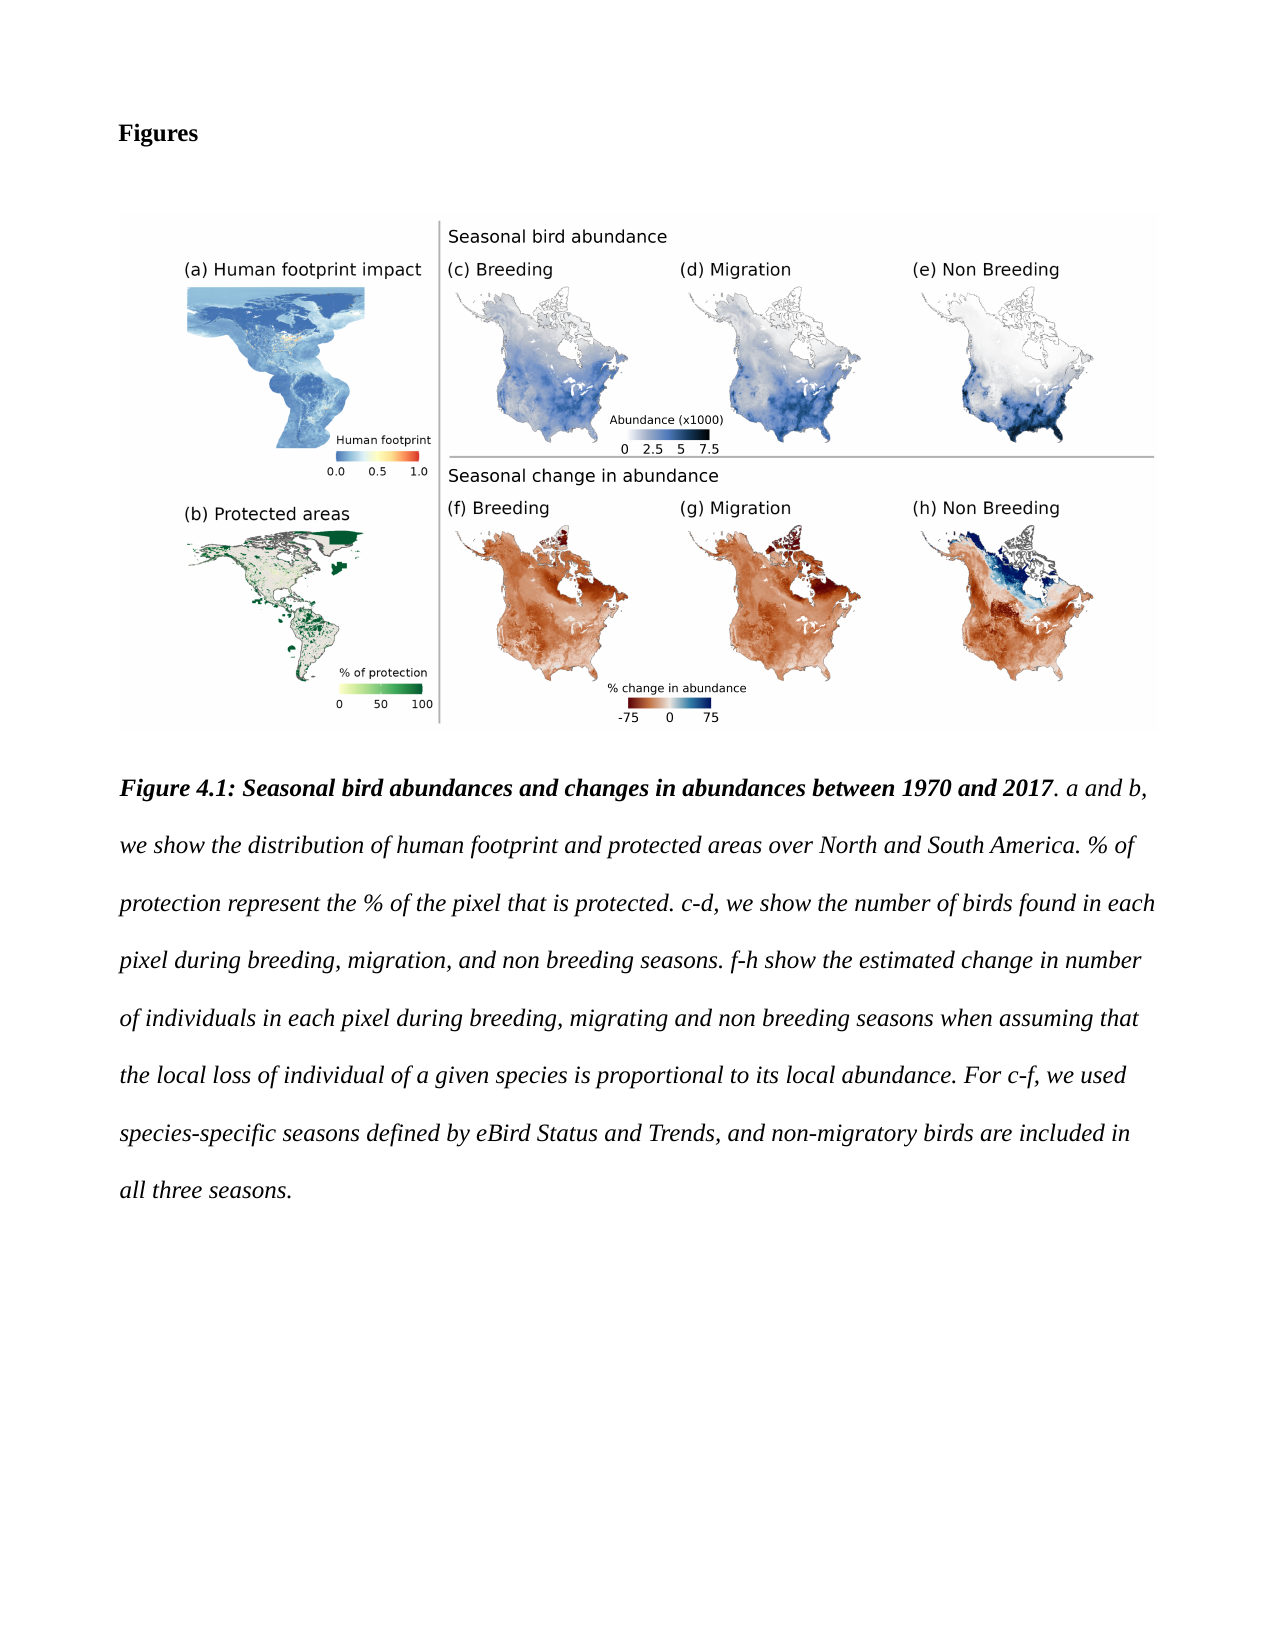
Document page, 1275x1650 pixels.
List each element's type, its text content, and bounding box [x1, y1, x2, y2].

text Figure 4.1: Seasonal bird abundances and changes in abundances between 1970 and 2017. a and b, we show the distribution of human footprint and protected areas over North and South America. % of protection represent the % of the pixel that is protected. c-d, we show the number of birds found in each pixel during breeding, migration, and non breeding seasons. f-h show the estimated change in number of individuals in each pixel during breeding, migrating and non breeding seasons when assuming that the local loss of individual of a given species is proportional to its local abundance. For c-f, we used species-specific seasons defined by eBird Status and Trends, and non-migratory birds are included in all three seasons. [119, 732, 1158, 1204]
text Figures [118, 118, 1157, 147]
picture [119, 212, 1158, 732]
